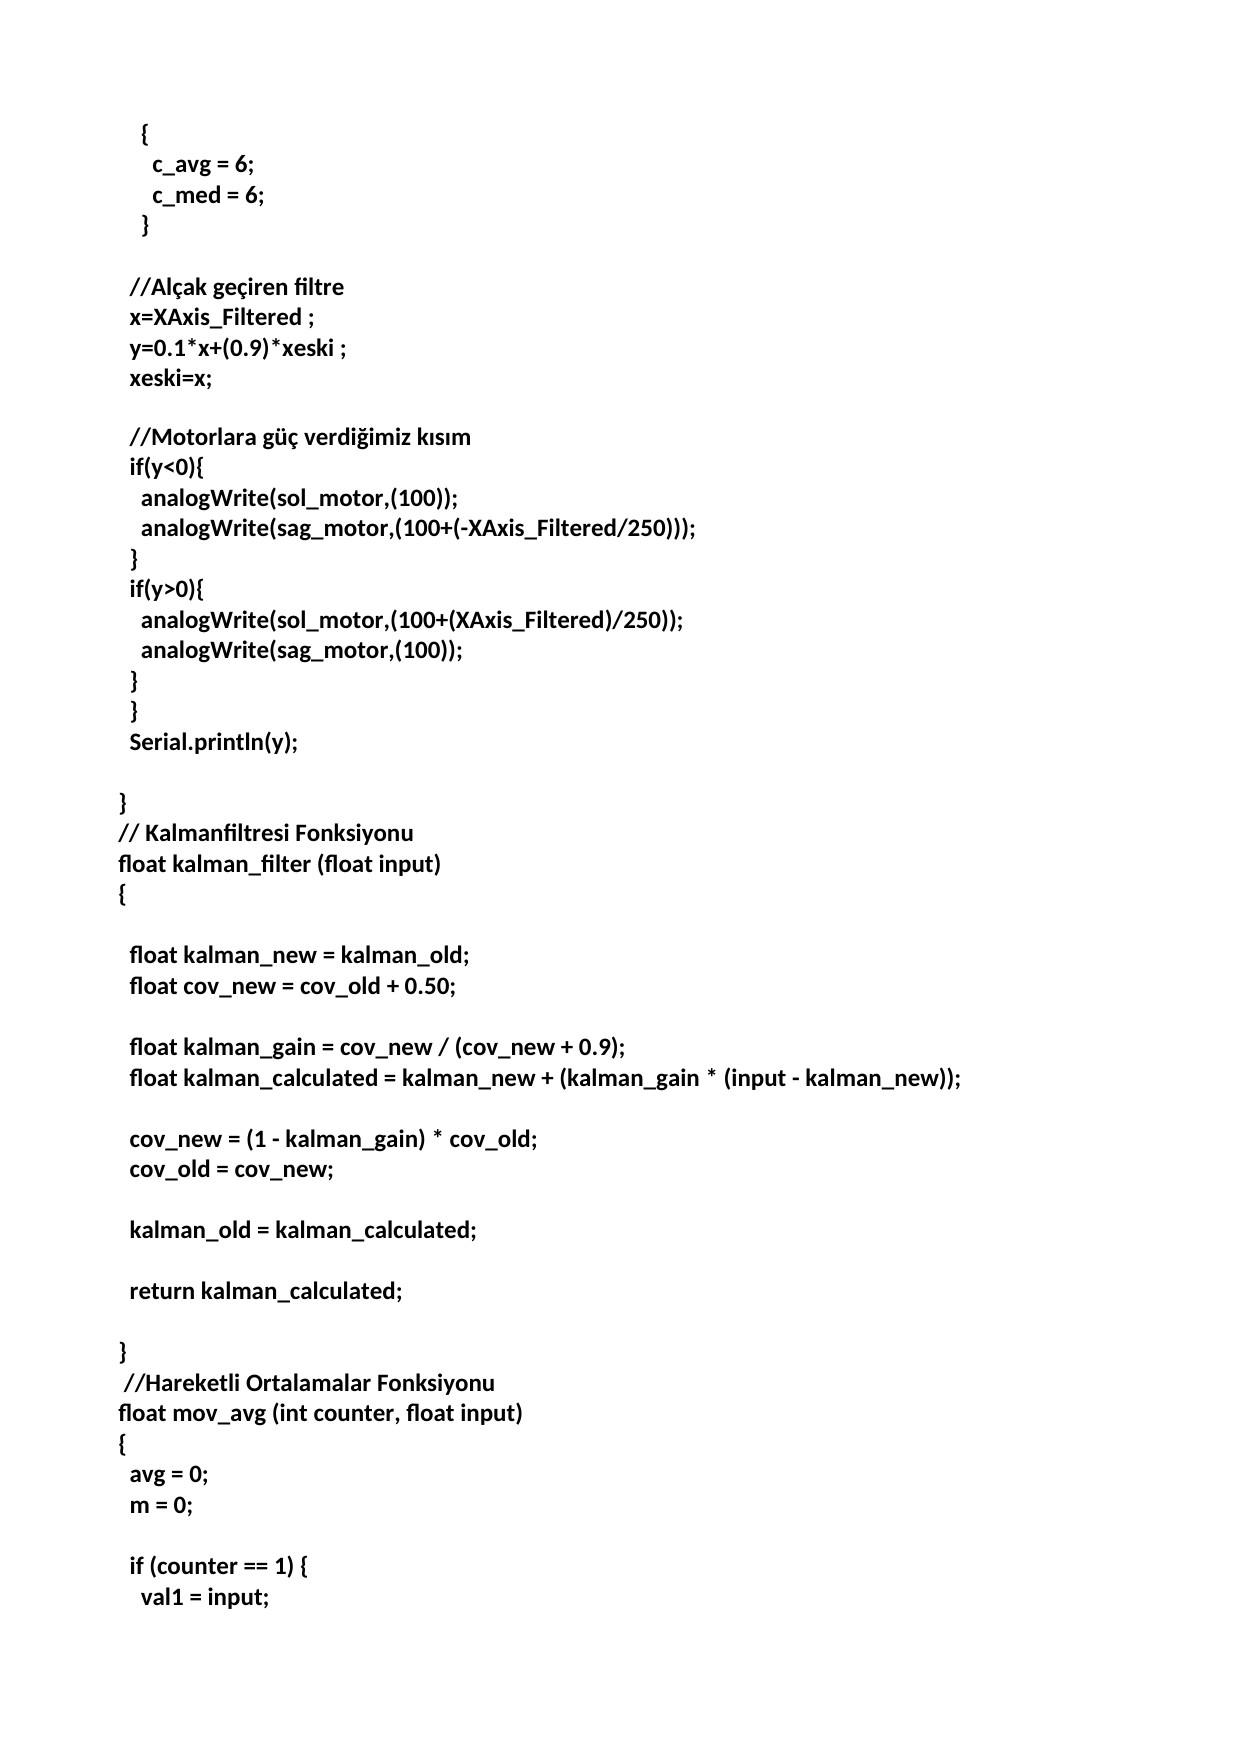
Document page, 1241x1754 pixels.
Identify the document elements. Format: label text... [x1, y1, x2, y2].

text xeski=x; [118, 362, 1122, 393]
text analogWrite(sol_motor,(100)); [118, 482, 1122, 512]
text kalman_old = kalman_calculated; [118, 1214, 1122, 1245]
text analogWrite(sag_motor,(100+(-XAxis_Filtered/250))); [118, 512, 1122, 543]
text cov_old = cov_new; [118, 1153, 1122, 1184]
text float kalman_filter (float input) [118, 848, 1122, 879]
text { [118, 118, 1122, 149]
text float kalman_gain = cov_new / (cov_new + 0.9); [118, 1031, 1122, 1062]
text //Motorlara güç verdiğimiz kısım [118, 421, 1122, 451]
text } [118, 787, 1122, 818]
text if (counter == 1) { [118, 1550, 1122, 1581]
text if(y<0){ [118, 451, 1122, 482]
text return kalman_calculated; [118, 1275, 1122, 1306]
text float kalman_new = kalman_old; [118, 940, 1122, 970]
text { [118, 1428, 1122, 1458]
text avg = 0; [118, 1458, 1122, 1489]
text } [118, 696, 1122, 726]
text Serial.println(y); [118, 726, 1122, 757]
text if(y>0){ [118, 573, 1122, 604]
text } [118, 1336, 1122, 1367]
text x=XAxis_Filtered ; [118, 301, 1122, 332]
text analogWrite(sol_motor,(100+(XAxis_Filtered)/250)); [118, 604, 1122, 634]
text //Alçak geçiren filtre [118, 271, 1122, 301]
text float mov_avg (int counter, float input) [118, 1397, 1122, 1428]
text c_avg = 6; [118, 149, 1122, 179]
text m = 0; [118, 1489, 1122, 1519]
text y=0.1*x+(0.9)*xeski ; [118, 332, 1122, 362]
text float kalman_calculated = kalman_new + (kalman_gain * (input - kalman_new)); [118, 1062, 1122, 1092]
text cov_new = (1 - kalman_gain) * cov_old; [118, 1123, 1122, 1153]
text // Kalmanfiltresi Fonksiyonu [118, 818, 1122, 848]
text val1 = input; [118, 1581, 1122, 1611]
text c_med = 6; [118, 179, 1122, 210]
text } [118, 210, 1122, 240]
text //Hareketli Ortalamalar Fonksiyonu [118, 1367, 1122, 1397]
text } [118, 665, 1122, 696]
text { [118, 879, 1122, 909]
text analogWrite(sag_motor,(100)); [118, 634, 1122, 665]
text } [118, 543, 1122, 573]
text float cov_new = cov_old + 0.50; [118, 970, 1122, 1001]
